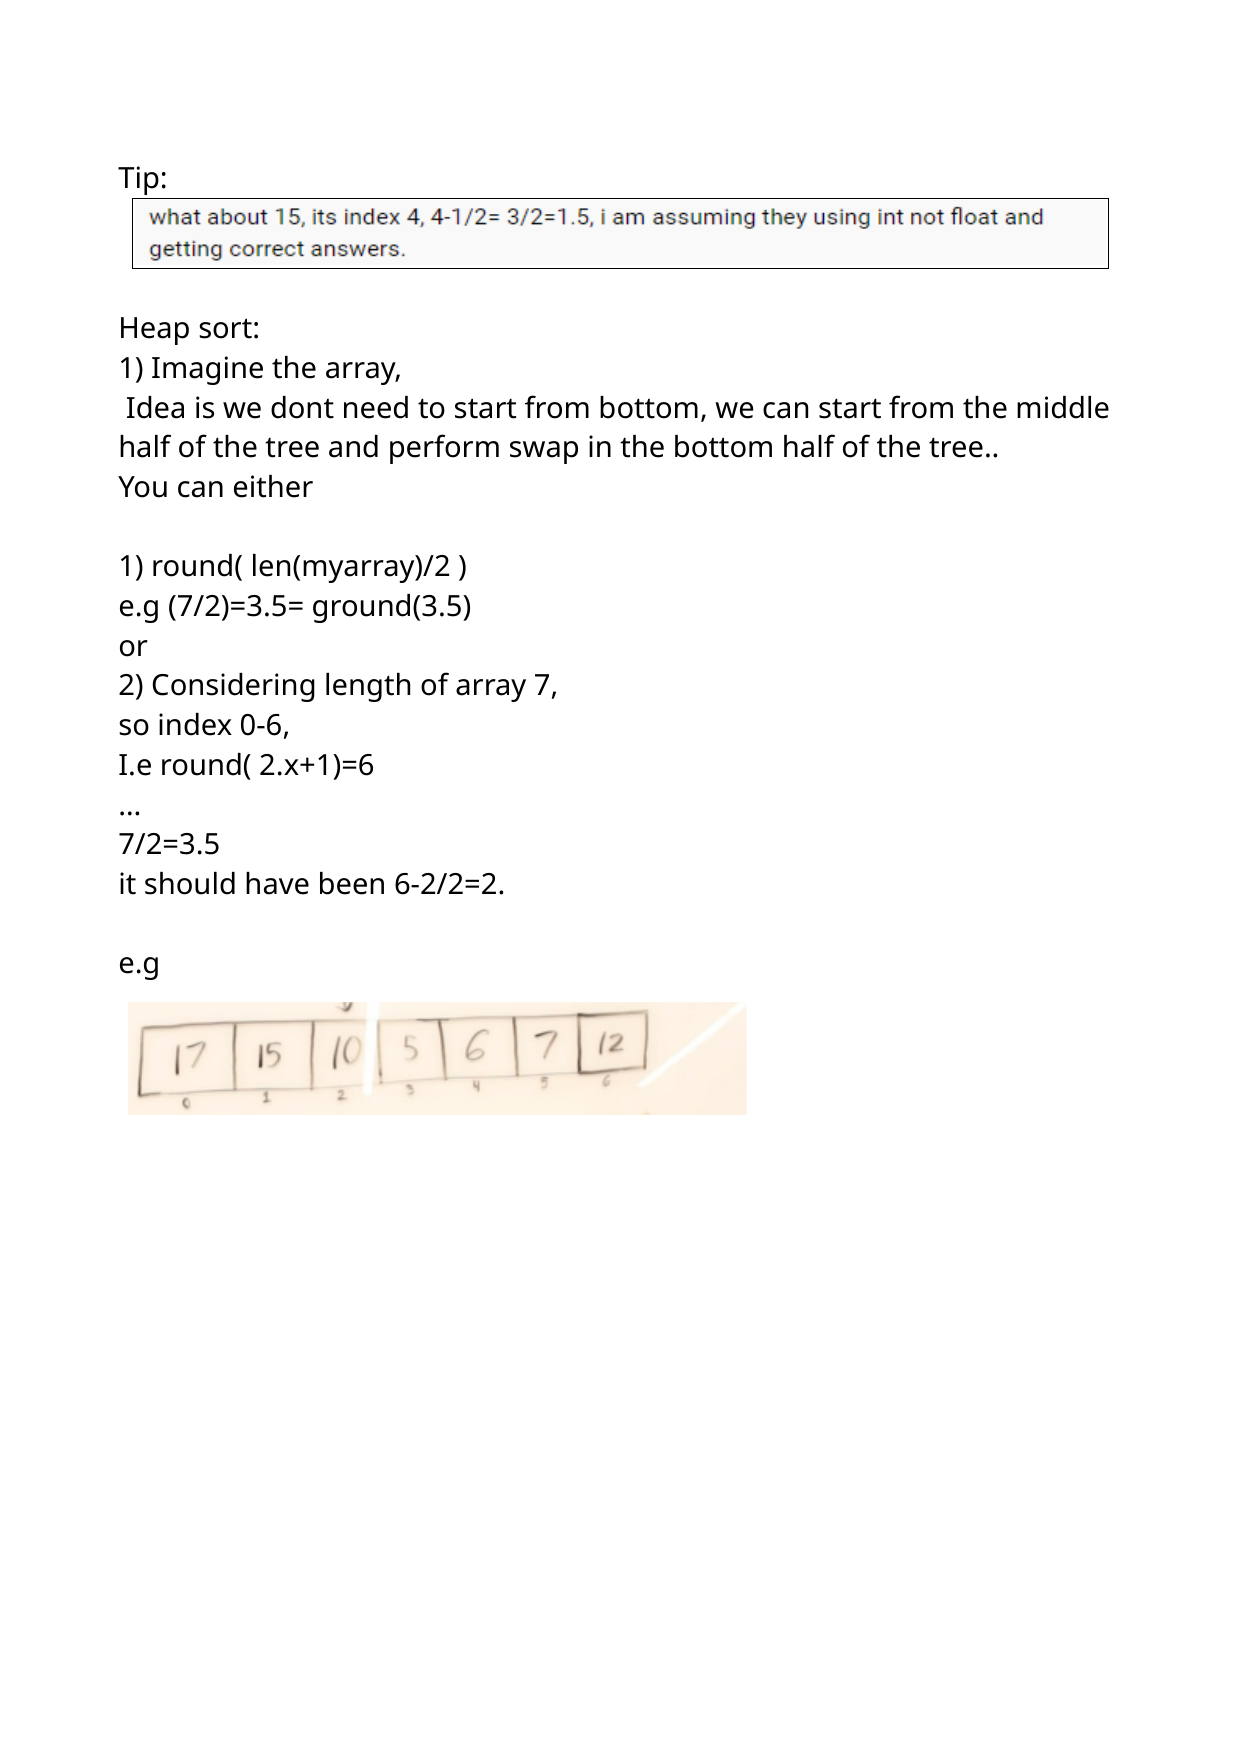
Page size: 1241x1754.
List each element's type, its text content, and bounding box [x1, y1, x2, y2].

text so index 0-6, [118, 704, 1122, 744]
text … [118, 784, 1122, 823]
text 2) Considering length of array 7, [118, 665, 1122, 704]
text e.g (7/2)=3.5= ground(3.5) [118, 585, 1122, 625]
text Idea is we dont need to start from bottom, we can start from the middle half of the tree and perform swap in the bottom half of the tree.. [118, 387, 1122, 466]
text e.g [118, 942, 1122, 982]
picture [128, 1002, 747, 1115]
text or [118, 625, 1122, 665]
text it should have been 6-2/2=2. [118, 863, 1122, 903]
text I.e round( 2.x+1)=6 [118, 744, 1122, 784]
picture [134, 200, 1106, 265]
text Tip: [118, 158, 1122, 197]
text 7/2=3.5 [118, 823, 1122, 863]
text 1) Imagine the array, [118, 347, 1122, 387]
text You can either [118, 466, 1122, 506]
text Heap sort: [118, 307, 1122, 347]
text 1) round( len(myarray)/2 ) [118, 546, 1122, 585]
